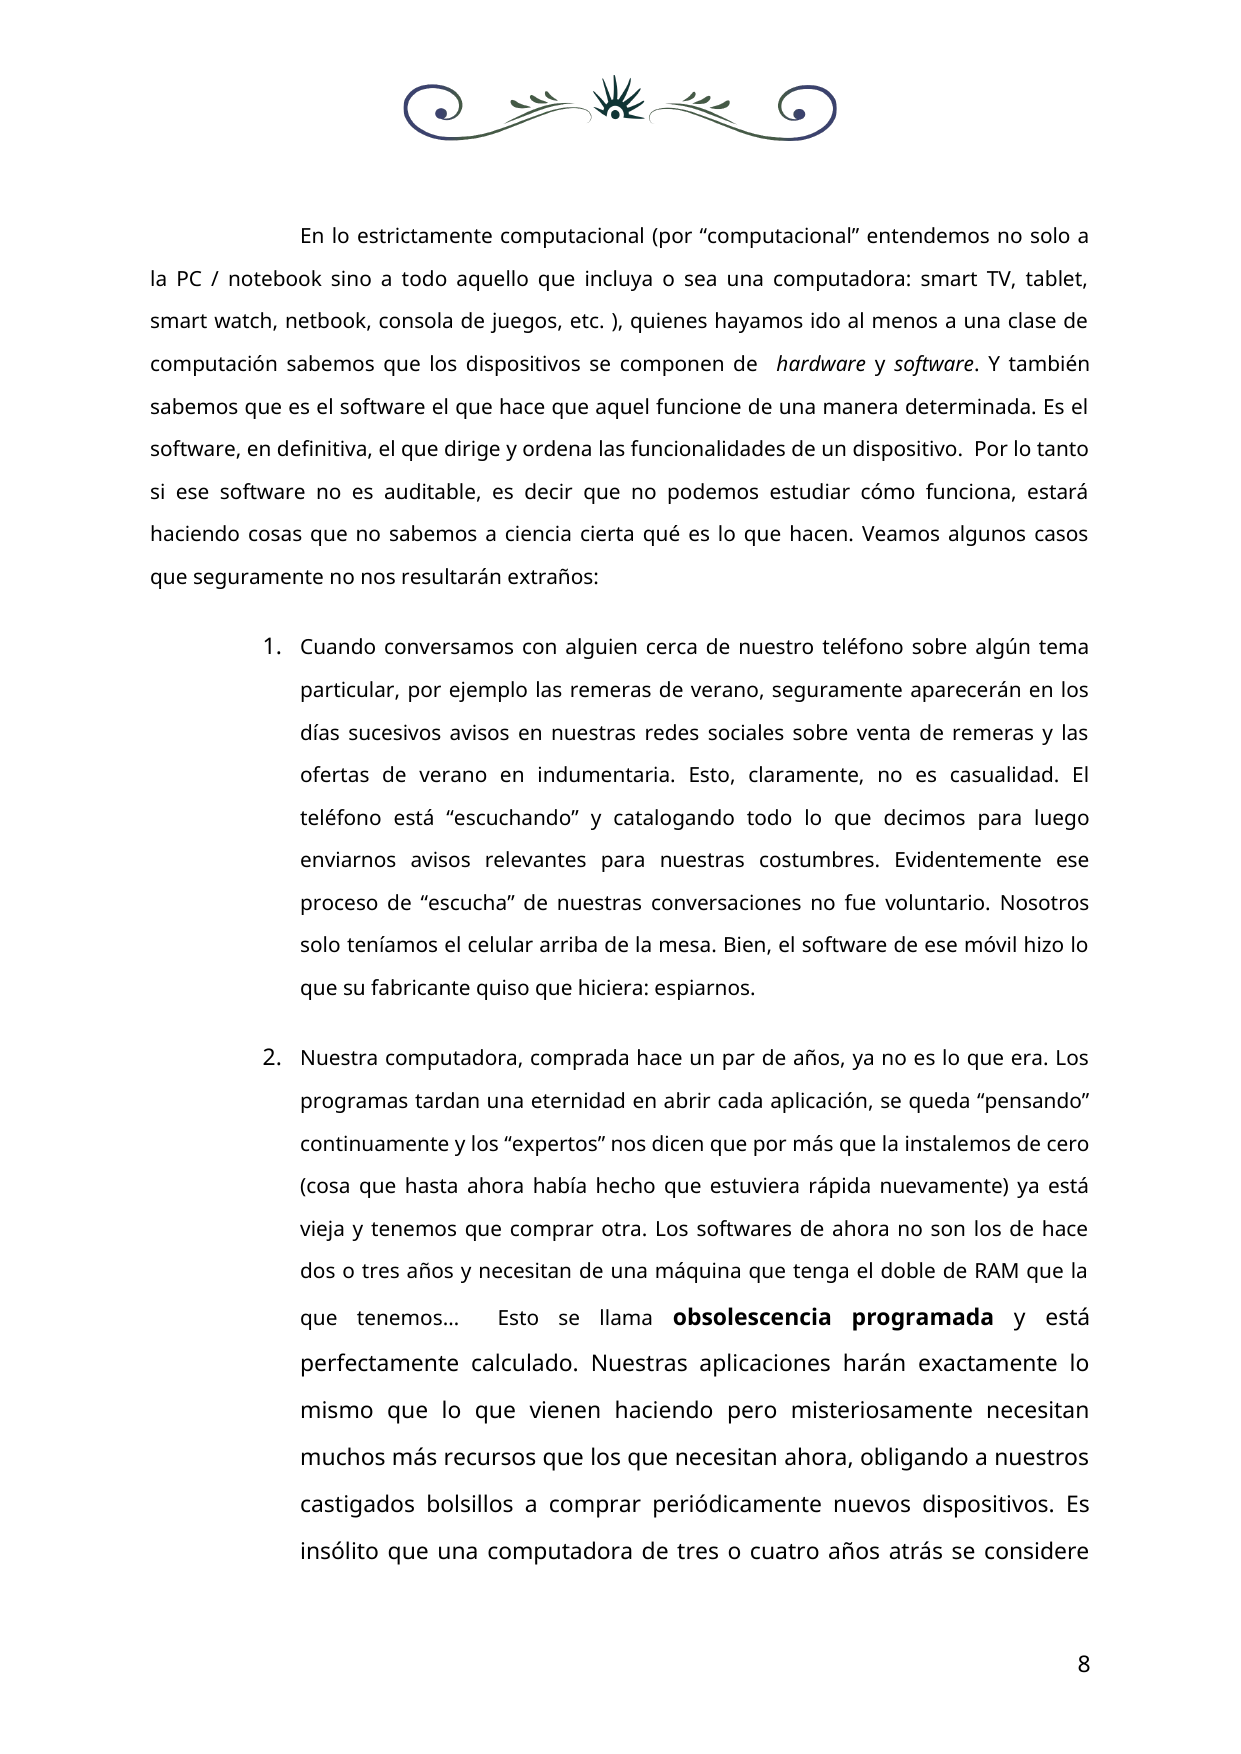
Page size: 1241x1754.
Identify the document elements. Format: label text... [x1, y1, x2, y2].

list Cuando conversamos con alguien cerca de nuestro teléfono sobre algún tema particular, por ejemplo las remeras de verano, seguramente aparecerán en los días sucesivos avisos en nuestras redes sociales sobre venta de remeras y las ofertas de verano en indumentaria. Esto, claramente, no es casualidad. El teléfono está “escuchando” y catalogando todo lo que decimos para luego enviarnos avisos relevantes para nuestras costumbres. Evidentemente ese proceso de “escucha” de nuestras conversaciones no fue voluntario. Nosotros solo teníamos el celular arriba de la mesa. Bien, el software de ese móvil hizo lo que su fabricante quiso que hiciera: espiarnos. [262, 629, 1090, 1002]
text En lo estrictamente computacional (por “computacional” entendemos no solo a la PC / notebook sino a todo aquello que incluya o sea una computadora: smart TV, tablet, smart watch, netbook, consola de juegos, etc. ), quienes hayamos ido al menos a una clase de computación sabemos que los dispositivos se componen de hardware y software. Y también sabemos que es el software el que hace que aquel funcione de una manera determinada. Es el software, en definitiva, el que dirige y ordena las funcionalidades de un dispositivo. Por lo tanto si ese software no es auditable, es decir que no podemos estudiar cómo funciona, estará haciendo cosas que no sabemos a ciencia cierta qué es lo que hacen. Veamos algunos casos que seguramente no nos resultarán extraños: [150, 221, 1090, 591]
picture [403, 75, 837, 141]
list Nuestra computadora, comprada hace un par de años, ya no es lo que era. Los programas tardan una eternidad en abrir cada aplicación, se queda “pensando” continuamente y los “expertos” nos dicen que por más que la instalemos de cero (cosa que hasta ahora había hecho que estuviera rápida nuevamente) ya está vieja y tenemos que comprar otra. Los softwares de ahora no son los de hace dos o tres años y necesitan de una máquina que tenga el doble de RAM que la que tenemos… Esto se llama obsolescencia programada y está perfectamente calculado. Nuestras aplicaciones harán exactamente lo mismo que lo que vienen haciendo pero misteriosamente necesitan muchos más recursos que los que necesitan ahora, obligando a nuestros castigados bolsillos a comprar periódicamente nuevos dispositivos. Es insólito que una computadora de tres o cuatro años atrás se considere [262, 1041, 1090, 1566]
